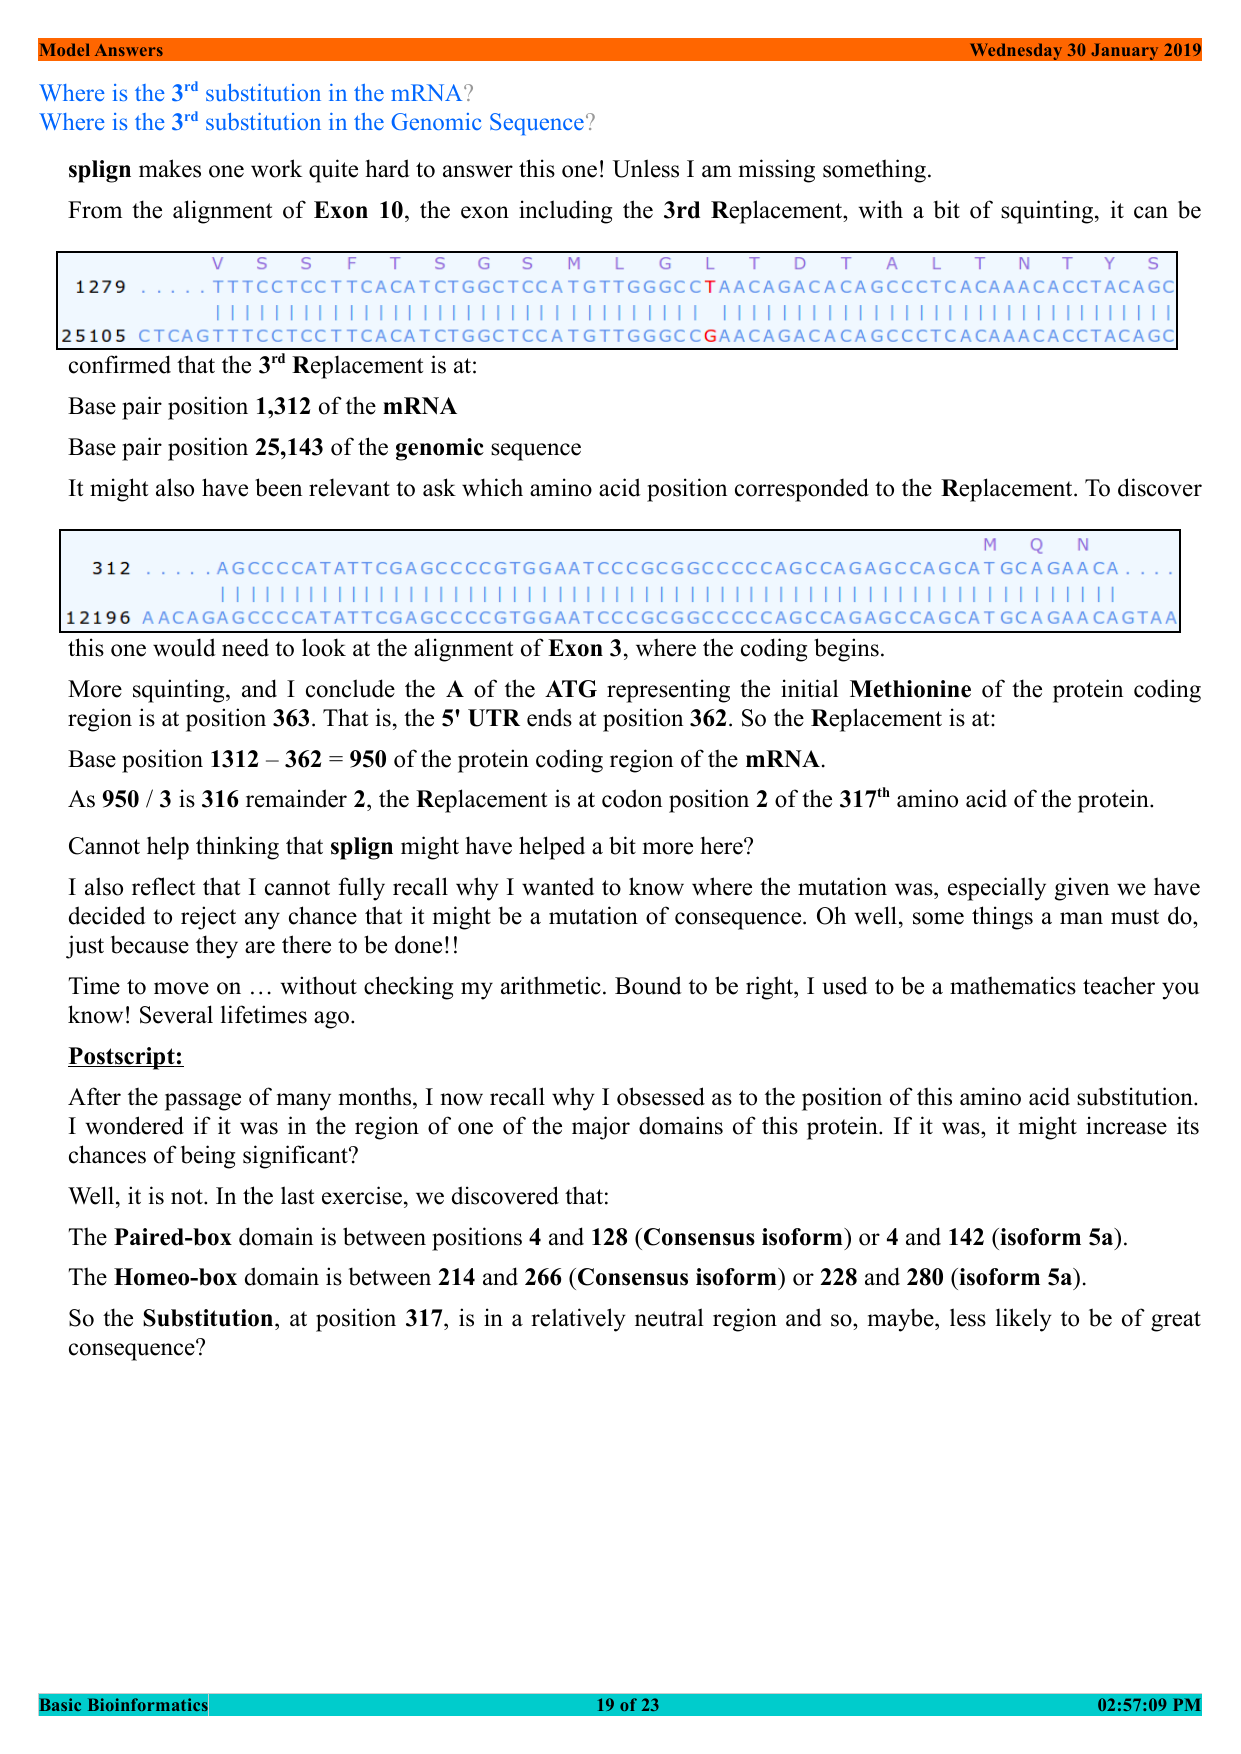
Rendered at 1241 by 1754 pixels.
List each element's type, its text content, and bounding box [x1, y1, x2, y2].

text Base pair position 25,143 of the genomic sequence [68, 432, 1202, 461]
text It might also have been relevant to ask which amino acid position corresponded to the Replacement. To discover this one would need to look at the alignment of Exon 3, where the coding begins. [68, 473, 1202, 662]
picture [58, 253, 1176, 348]
text splign makes one work quite hard to answer this one! Unless I am missing something. [68, 154, 1202, 183]
text Cannot help thinking that splign might have helped a bit more here? [68, 831, 1202, 860]
text Well, it is not. In the last exercise, we discovered that: [68, 1181, 1202, 1209]
text More squinting, and I conclude the A of the ATG representing the initial Methionine of the protein coding region is at position 363. That is, the 5' UTR ends at position 362. So the Replacement is at: [68, 673, 1202, 732]
text So the Substitution, at position 317, is in a relatively neutral region and so, maybe, less likely to be of great consequence? [68, 1303, 1202, 1361]
text Where is the 3rd substitution in the mRNA? [38, 78, 1202, 107]
text Base pair position 1,312 of the mRNA [68, 391, 1202, 420]
text Postscript: [68, 1041, 1202, 1070]
text As 950 / 3 is 316 remainder 2, the Replacement is at codon position 2 of the 317th amino acid of the protein. [68, 784, 1202, 813]
text I also reflect that I cannot fully recall why I wanted to know where the mutation was, especially given we have decided to reject any chance that it might be a mutation of consequence. Oh well, some things a man must do, just because they are there to be done!! [68, 872, 1202, 959]
text From the alignment of Exon 10, the exon including the 3rd Replacement, with a bit of squinting, it can be confirmed that the 3rd Replacement is at: [68, 195, 1202, 379]
text The Homeo-box domain is between 214 and 266 (Consensus isoform) or 228 and 280 (isoform 5a). [68, 1262, 1202, 1291]
picture [61, 531, 1179, 631]
text Where is the 3rd substitution in the Genomic Sequence? [38, 107, 1202, 136]
text After the passage of many months, I now recall why I obsessed as to the position of this amino acid substitution. I wondered if it was in the region of one of the major domains of this protein. If it was, it might increase its chances of being significant? [68, 1082, 1202, 1169]
text Base position 1312 – 362 = 950 of the protein coding region of the mRNA. [68, 743, 1202, 772]
text Time to move on … without checking my arithmetic. Bound to be right, I used to be a mathematics teacher you know! Several lifetimes ago. [68, 971, 1202, 1029]
text The Paired-box domain is between positions 4 and 128 (Consensus isoform) or 4 and 142 (isoform 5a). [68, 1221, 1202, 1250]
